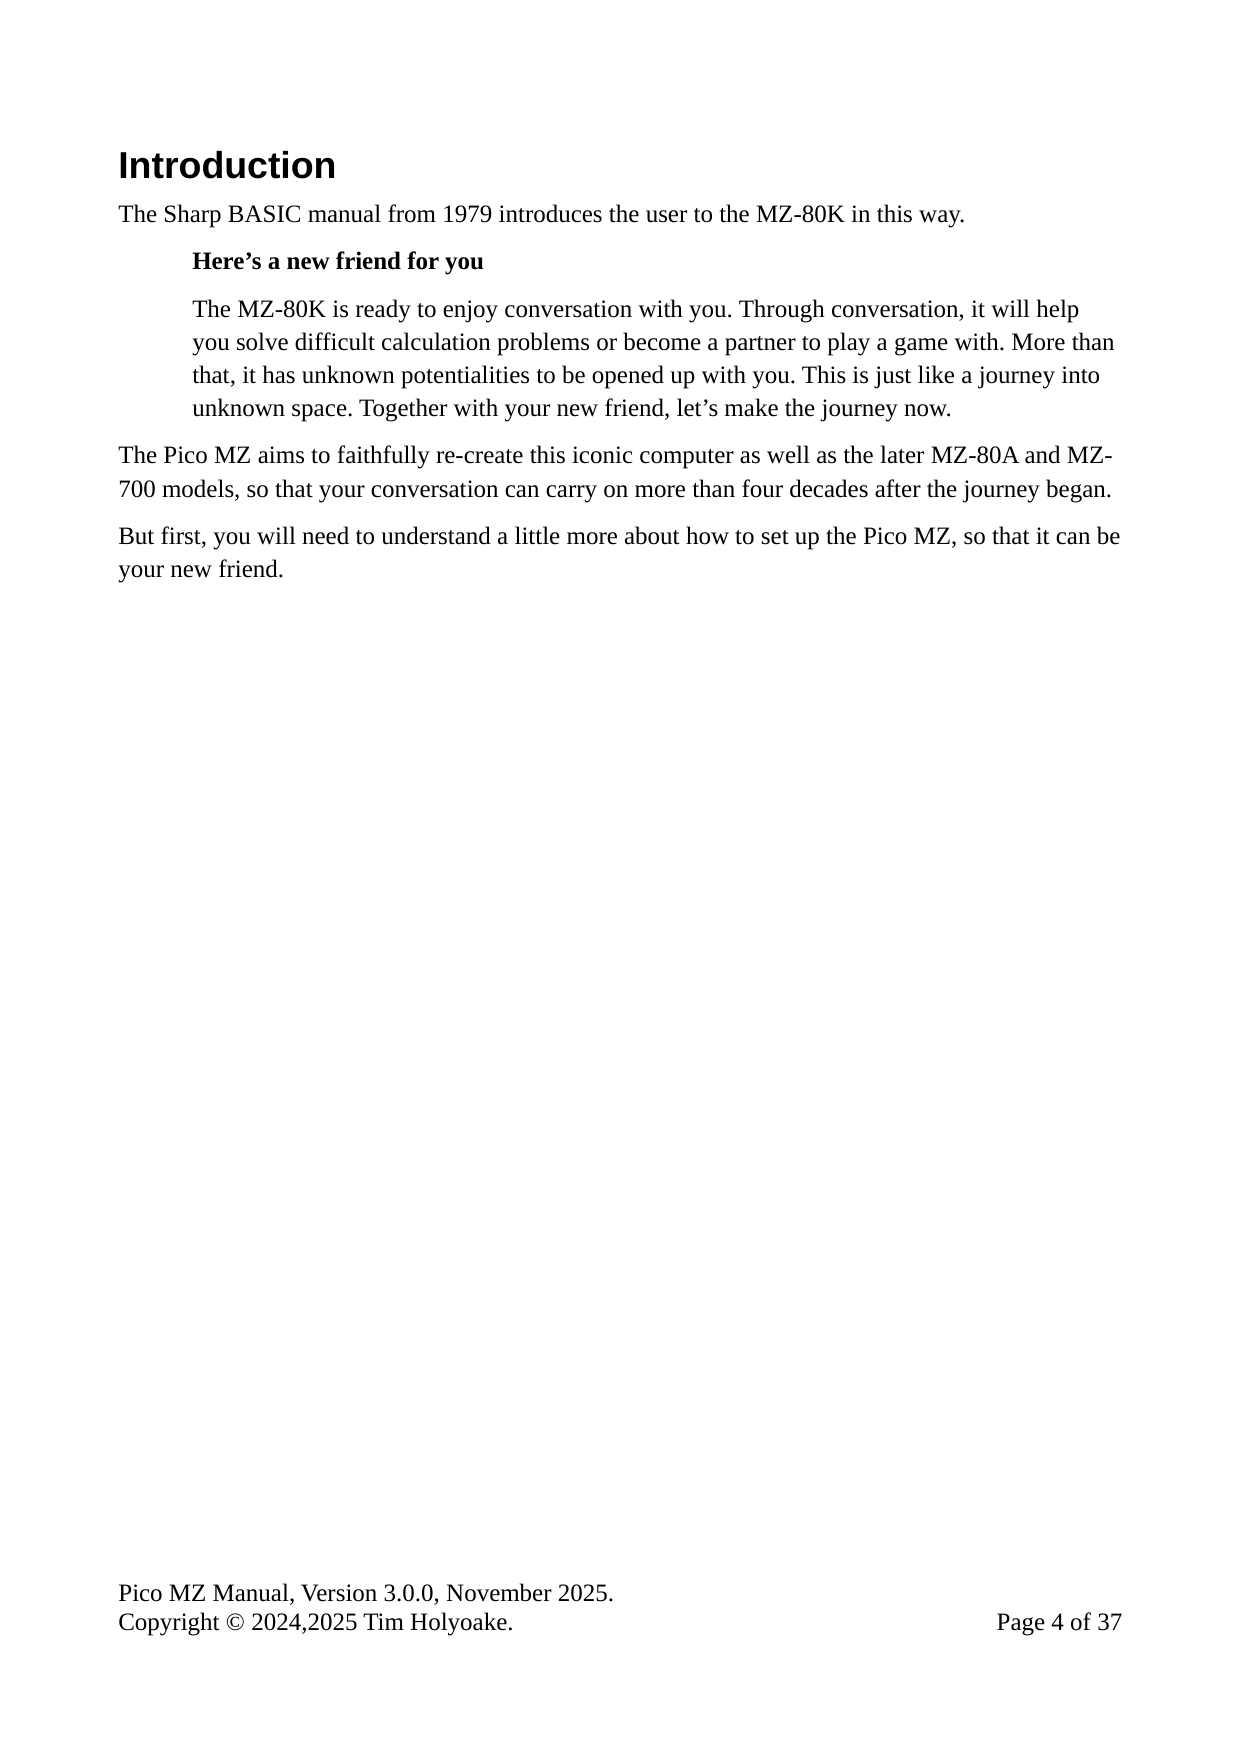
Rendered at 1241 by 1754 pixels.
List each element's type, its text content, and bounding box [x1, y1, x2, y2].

subtitle Introduction [118, 143, 1122, 186]
text The Sharp BASIC manual from 1979 introduces the user to the MZ-80K in this way. [118, 199, 1122, 227]
text Here’s a new friend for you [118, 246, 1122, 275]
text The Pico MZ aims to faithfully re-create this iconic computer as well as the later MZ-80A and MZ-700 models, so that your conversation can carry on more than four decades after the journey began. [118, 441, 1122, 502]
text But first, you will need to understand a little more about how to set up the Pico MZ, so that it can be your new friend. [118, 521, 1122, 583]
text The MZ-80K is ready to enjoy conversation with you. Through conversation, it will help you solve difficult calculation problems or become a partner to play a game with. More than that, it has unknown potentialities to be opened up with you. This is just like a journey into unknown space. Together with your new friend, let’s make the journey now. [118, 294, 1122, 422]
